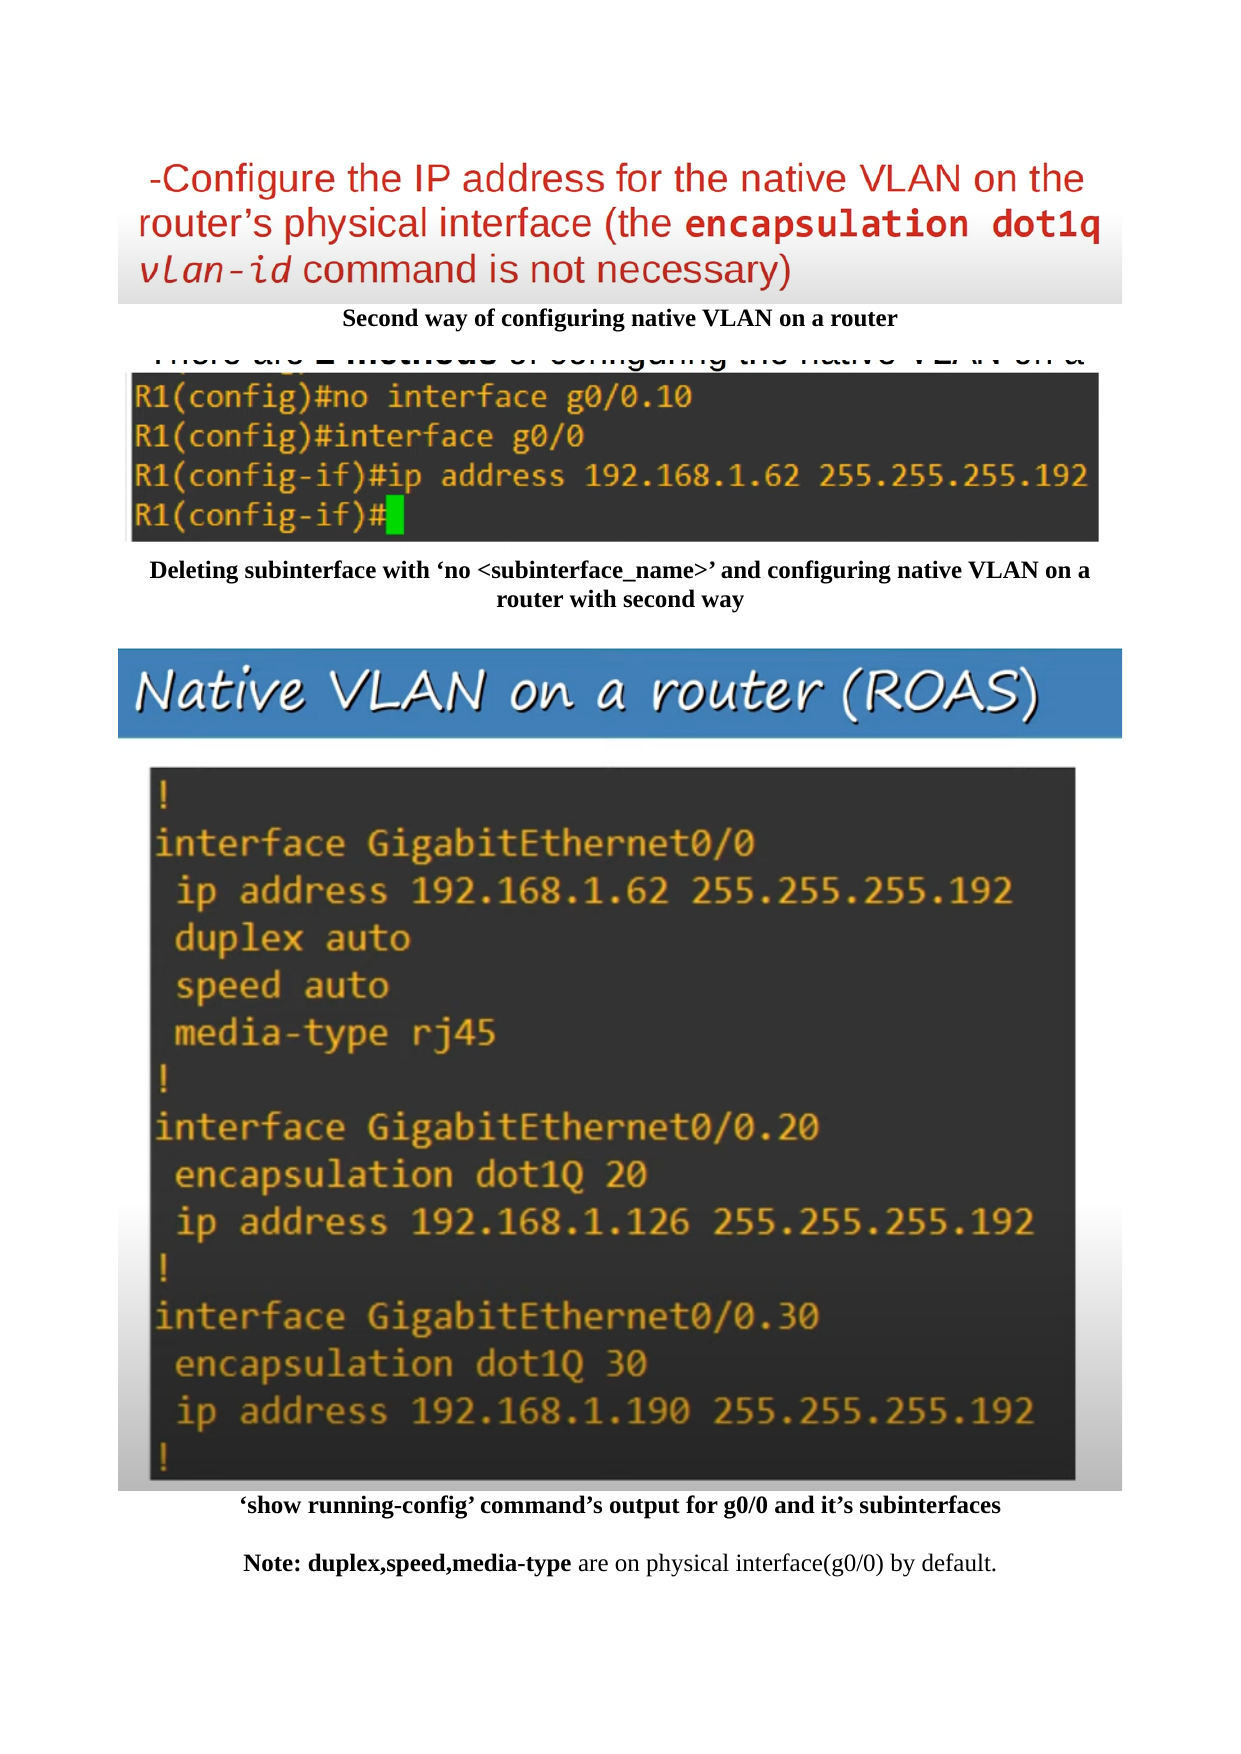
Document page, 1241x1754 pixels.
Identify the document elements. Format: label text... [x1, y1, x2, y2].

text Second way of configuring native VLAN on a router [118, 304, 1122, 332]
text Note: duplex,speed,media-type are on physical interface(g0/0) by default. [118, 1548, 1122, 1576]
text ‘show running-config’ command’s output for g0/0 and it’s subinterfaces [118, 1491, 1122, 1519]
picture [118, 118, 1123, 304]
picture [118, 360, 1123, 555]
picture [118, 641, 1123, 1491]
text Deleting subinterface with ‘no <subinterface_name>’ and configuring native VLAN on a router with second way [118, 555, 1122, 612]
